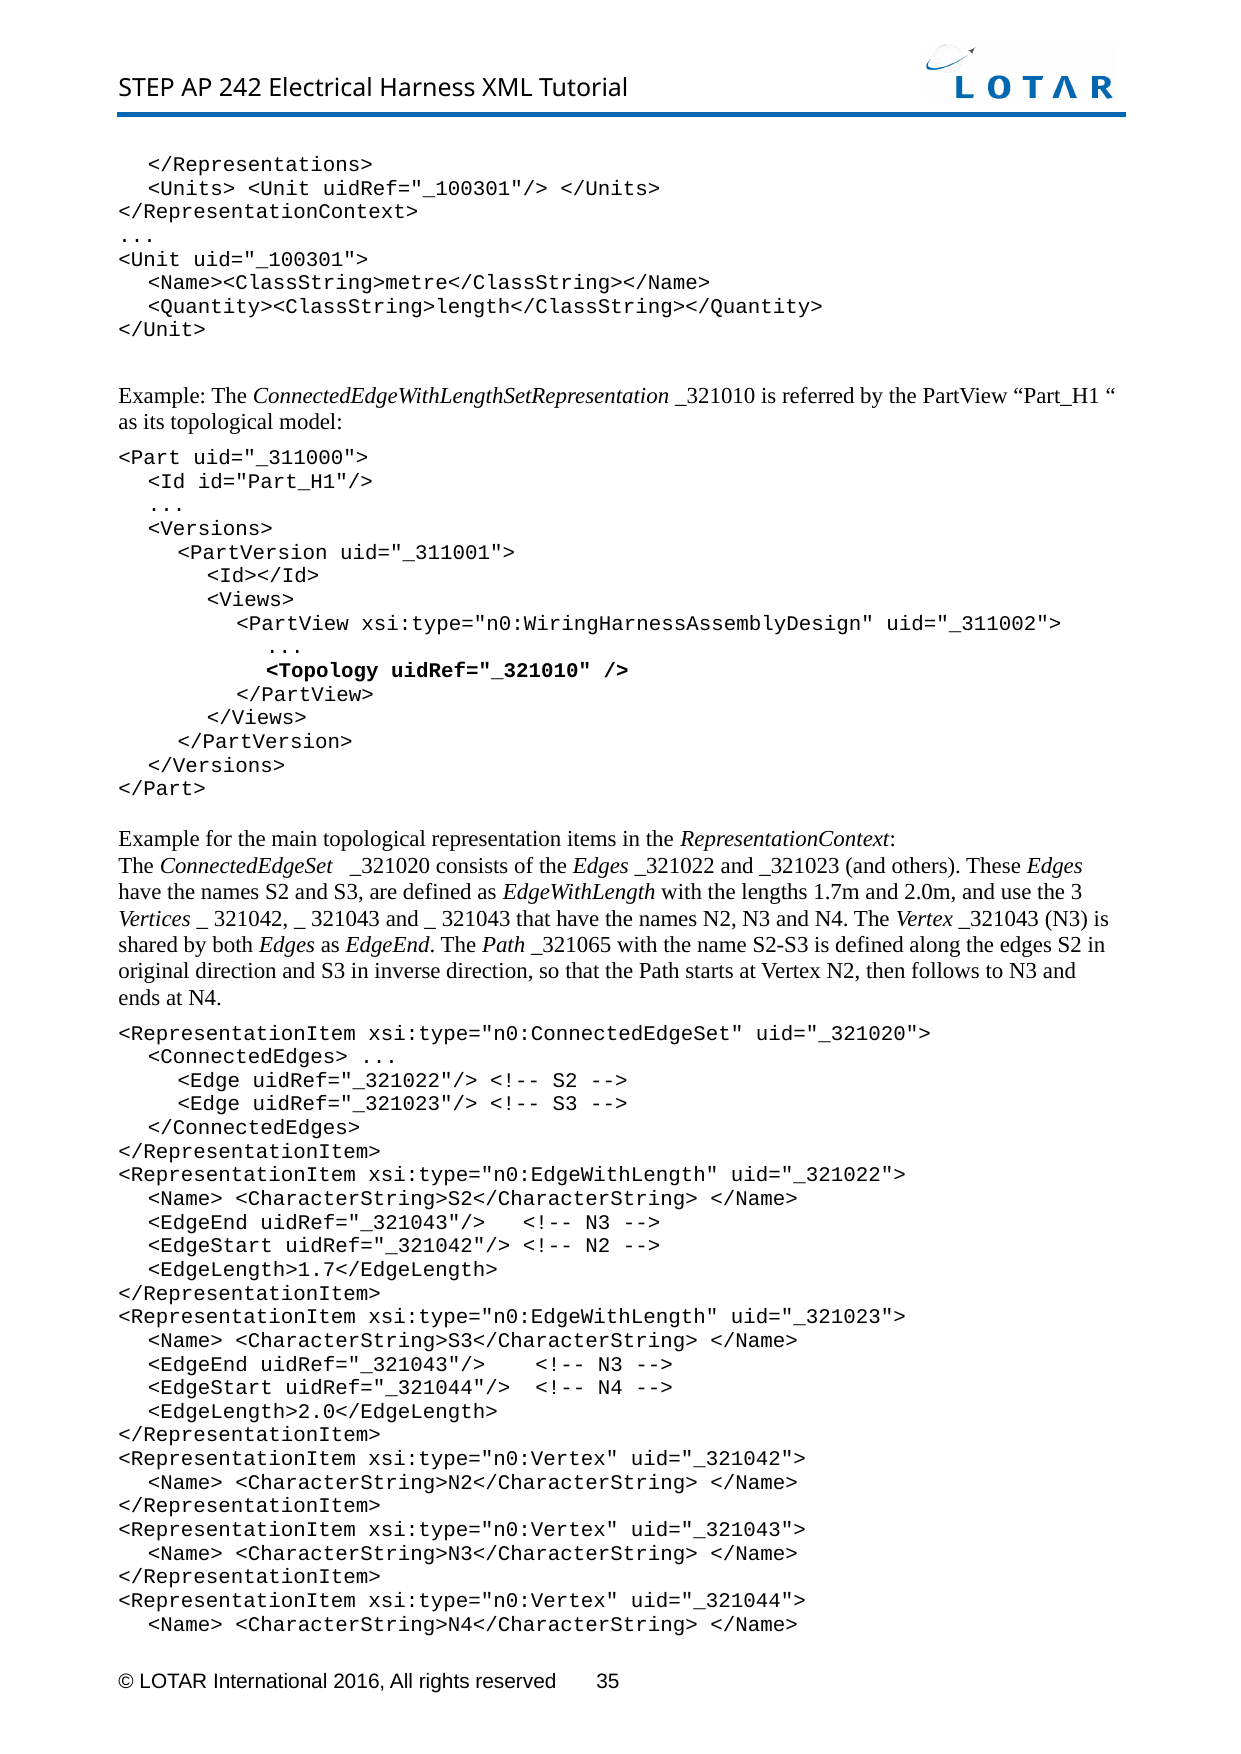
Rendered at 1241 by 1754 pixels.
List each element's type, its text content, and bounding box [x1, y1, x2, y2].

text </RepresentationContext> [118, 201, 1122, 225]
text <EdgeLength>1.7</EdgeLength> [118, 1259, 1122, 1283]
text <Name><ClassString>metre</ClassString></Name> [118, 272, 1122, 296]
text <RepresentationItem xsi:type="n0:Vertex" uid="_321043"> [118, 1519, 1122, 1543]
text <RepresentationItem xsi:type="n0:EdgeWithLength" uid="_321022"> [118, 1164, 1122, 1188]
text </RepresentationItem> [118, 1566, 1122, 1590]
text <RepresentationItem xsi:type="n0:Vertex" uid="_321042"> [118, 1448, 1122, 1472]
text <Edge uidRef="_321022"/> <!-- S2 --> [118, 1070, 1122, 1093]
text <Name> <CharacterString>N3</CharacterString> </Name> [118, 1543, 1122, 1566]
text <EdgeStart uidRef="_321042"/> <!-- N2 --> [118, 1235, 1122, 1259]
text </RepresentationItem> [118, 1495, 1122, 1519]
text ... [118, 636, 1122, 660]
text <Name> <CharacterString>N4</CharacterString> </Name> [118, 1614, 1122, 1637]
text <RepresentationItem xsi:type="n0:EdgeWithLength" uid="_321023"> [118, 1306, 1122, 1330]
text </RepresentationItem> [118, 1424, 1122, 1448]
text Example for the main topological representation items in the RepresentationContext: The ConnectedEdgeSet _321020 consists of the Edges _321022 and _321023 (and others). These Edges have the names S2 and S3, are defined as EdgeWithLength with the lengths 1.7m and 2.0m, and use the 3 Vertices _ 321042, _ 321043 and _ 321043 that have the names N2, N3 and N4. The Vertex _321043 (N3) is shared by both Edges as EdgeEnd. The Path _321065 with the name S2-S3 is defined along the edges S2 in original direction and S3 in inverse direction, so that the Path starts at Vertex N2, then follows to N3 and ends at N4. [118, 826, 1122, 1010]
text <EdgeStart uidRef="_321044"/> <!-- N4 --> [118, 1377, 1122, 1401]
text <Id></Id> [118, 565, 1122, 589]
text </ConnectedEdges> [118, 1117, 1122, 1141]
text <Quantity><ClassString>length</ClassString></Quantity> [118, 296, 1122, 319]
text </RepresentationItem> [118, 1283, 1122, 1306]
text <EdgeLength>2.0</EdgeLength> [118, 1401, 1122, 1424]
text </RepresentationItem> [118, 1141, 1122, 1164]
text </Unit> [118, 319, 1122, 343]
text <Edge uidRef="_321023"/> <!-- S3 --> [118, 1093, 1122, 1117]
text <ConnectedEdges> ... [118, 1046, 1122, 1070]
text <RepresentationItem xsi:type="n0:ConnectedEdgeSet" uid="_321020"> [118, 1022, 1122, 1046]
text <EdgeEnd uidRef="_321043"/> <!-- N3 --> [118, 1212, 1122, 1235]
text </Versions> [118, 754, 1122, 778]
text </Views> [118, 707, 1122, 731]
text </PartView> [118, 684, 1122, 707]
text </PartVersion> [118, 731, 1122, 754]
text Example: The ConnectedEdgeWithLengthSetRepresentation _321010 is referred by the PartView “Part_H1 “ as its topological model: [118, 382, 1122, 435]
text <PartVersion uid="_311001"> [118, 542, 1122, 565]
text <Unit uid="_100301"> [118, 248, 1122, 272]
text <Units> <Unit uidRef="_100301"/> </Units> [118, 178, 1122, 201]
text ... [118, 225, 1122, 248]
text <Name> <CharacterString>S2</CharacterString> </Name> [118, 1188, 1122, 1212]
text <EdgeEnd uidRef="_321043"/> <!-- N3 --> [118, 1353, 1122, 1377]
text <Versions> [118, 518, 1122, 542]
text </Part> [118, 778, 1122, 802]
text <RepresentationItem xsi:type="n0:Vertex" uid="_321044"> [118, 1590, 1122, 1614]
text <Views> [118, 589, 1122, 613]
text <Name> <CharacterString>S3</CharacterString> </Name> [118, 1330, 1122, 1353]
text <PartView xsi:type="n0:WiringHarnessAssemblyDesign" uid="_311002"> [118, 613, 1122, 636]
text <Part uid="_311000"> [118, 447, 1122, 471]
text <Topology uidRef="_321010" /> [118, 660, 1122, 684]
text </Representations> [118, 154, 1122, 178]
text ... [118, 494, 1122, 518]
text <Name> <CharacterString>N2</CharacterString> </Name> [118, 1472, 1122, 1495]
text <Id id="Part_H1"/> [118, 471, 1122, 494]
